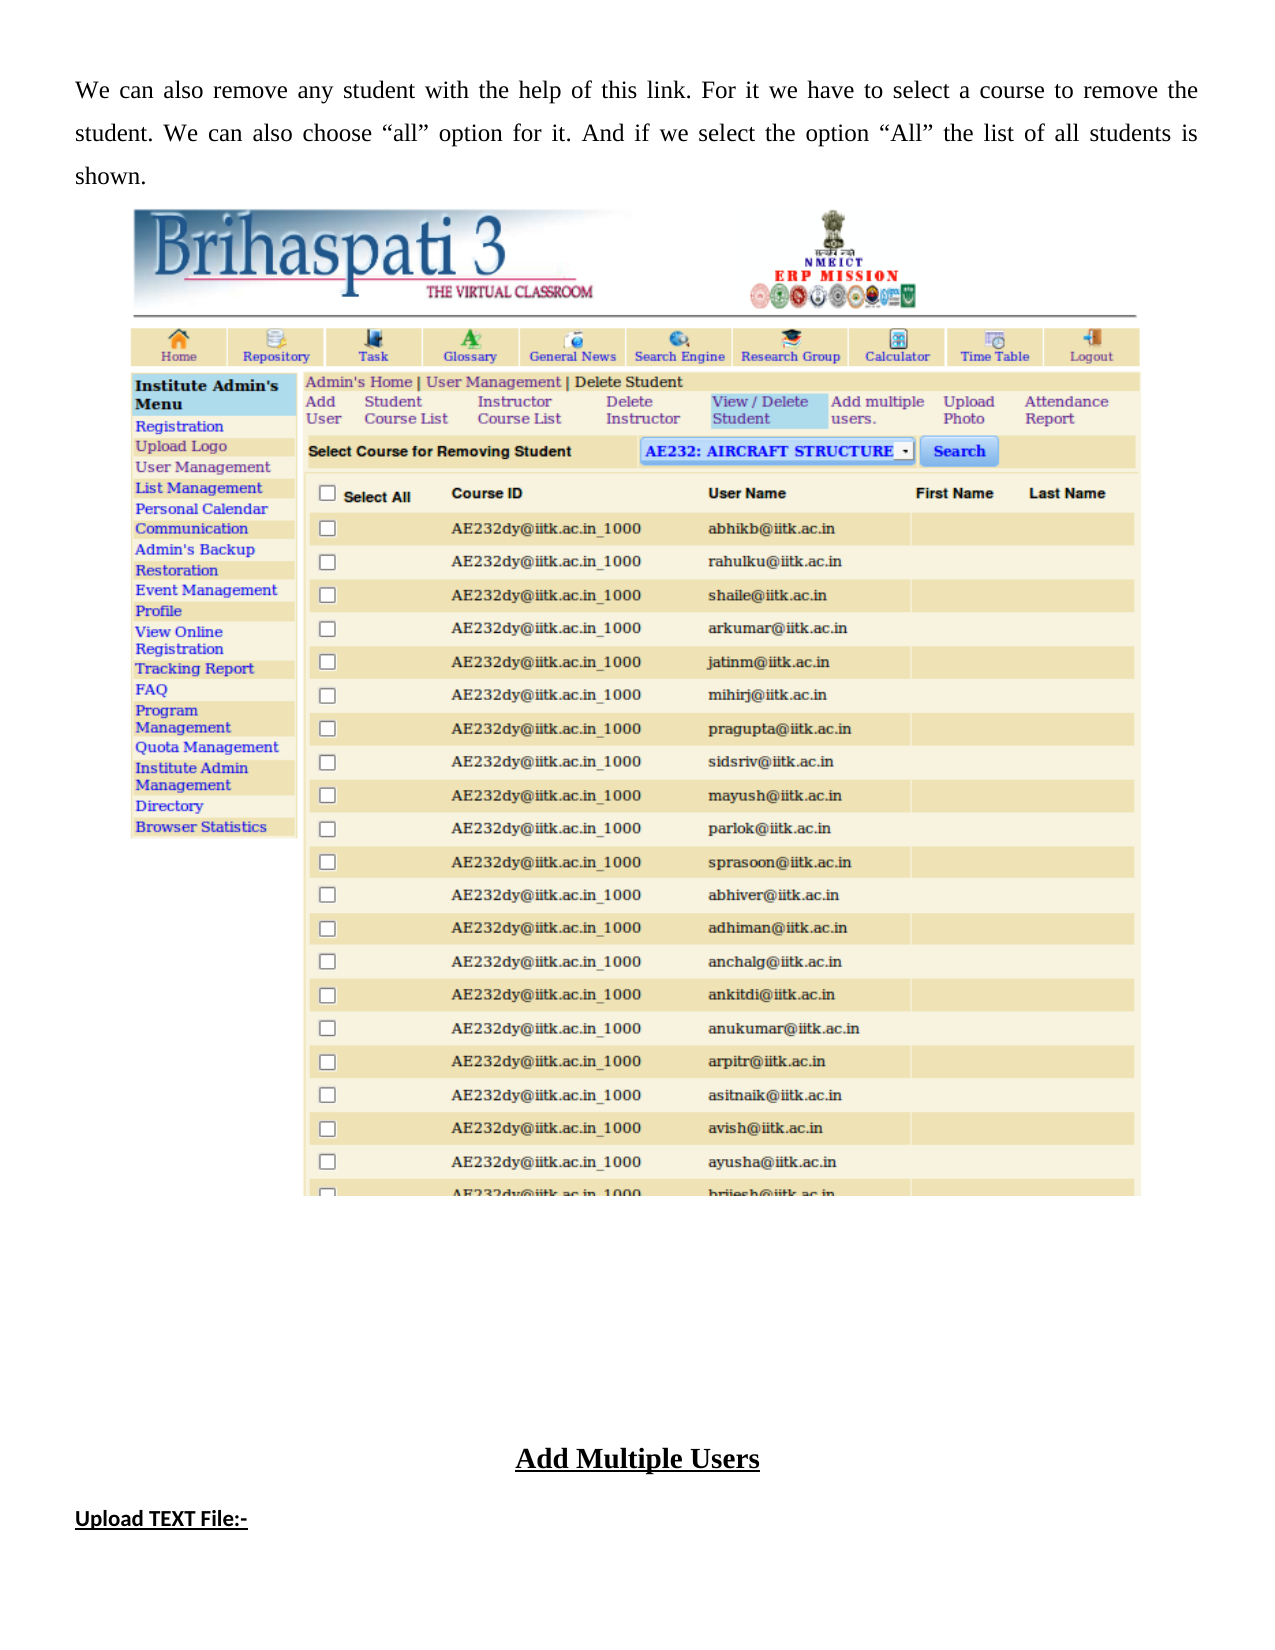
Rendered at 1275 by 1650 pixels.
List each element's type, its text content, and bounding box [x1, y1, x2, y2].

text Add Multiple Users [75, 1441, 1200, 1475]
text Upload TEXT File:- [75, 1504, 1200, 1532]
text We can also remove any student with the help of this link. For it we have to select a course to remove the student. We can also choose “all” option for it. And if we select the option “All” the list of all students is shown. [75, 75, 1200, 190]
picture [127, 204, 1148, 1196]
